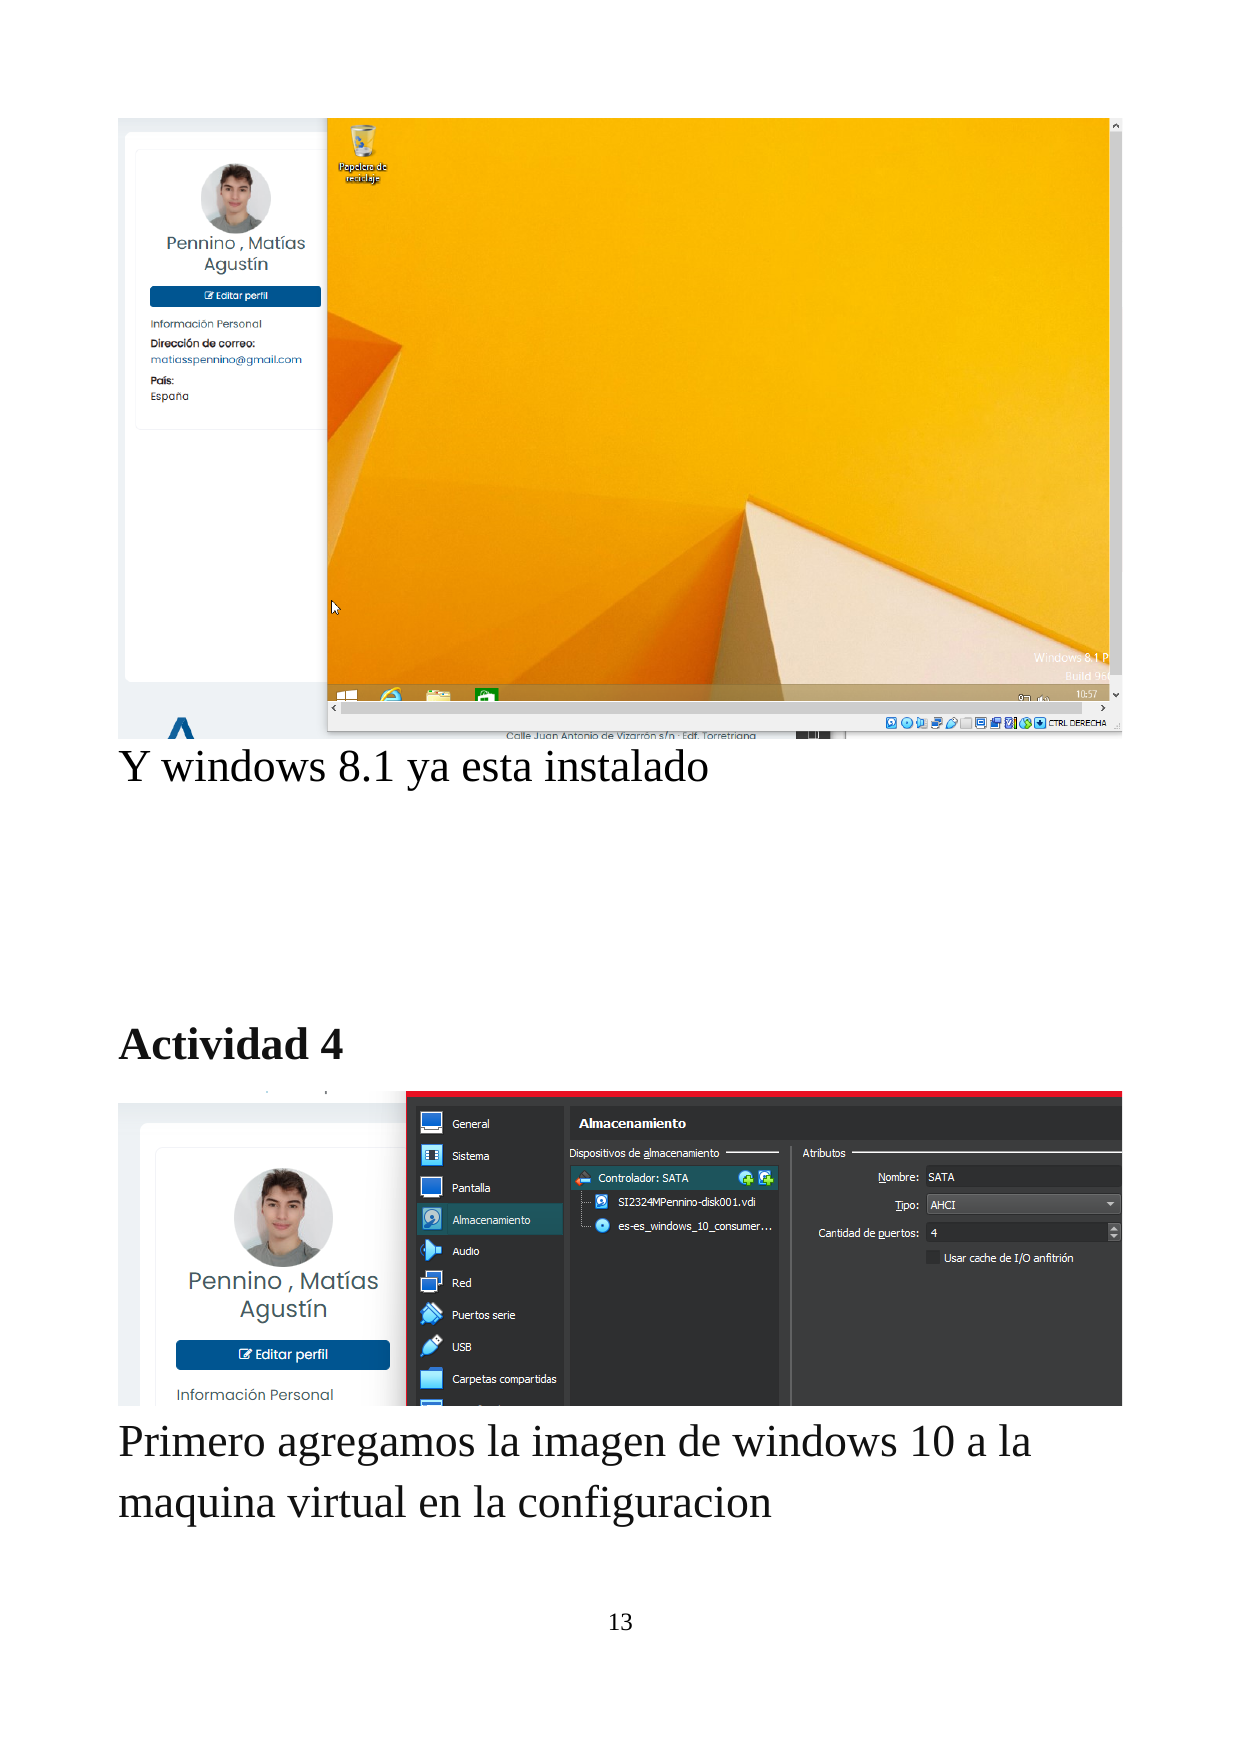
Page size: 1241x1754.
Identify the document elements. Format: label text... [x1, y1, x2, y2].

text Y windows 8.1 ya esta instalado [118, 739, 1122, 791]
picture [118, 118, 1123, 739]
picture [118, 1091, 1123, 1406]
text Primero agregamos la imagen de windows 10 a la maquina virtual en la configuracion [118, 1406, 1122, 1527]
text Actividad 4 [118, 1017, 1122, 1069]
